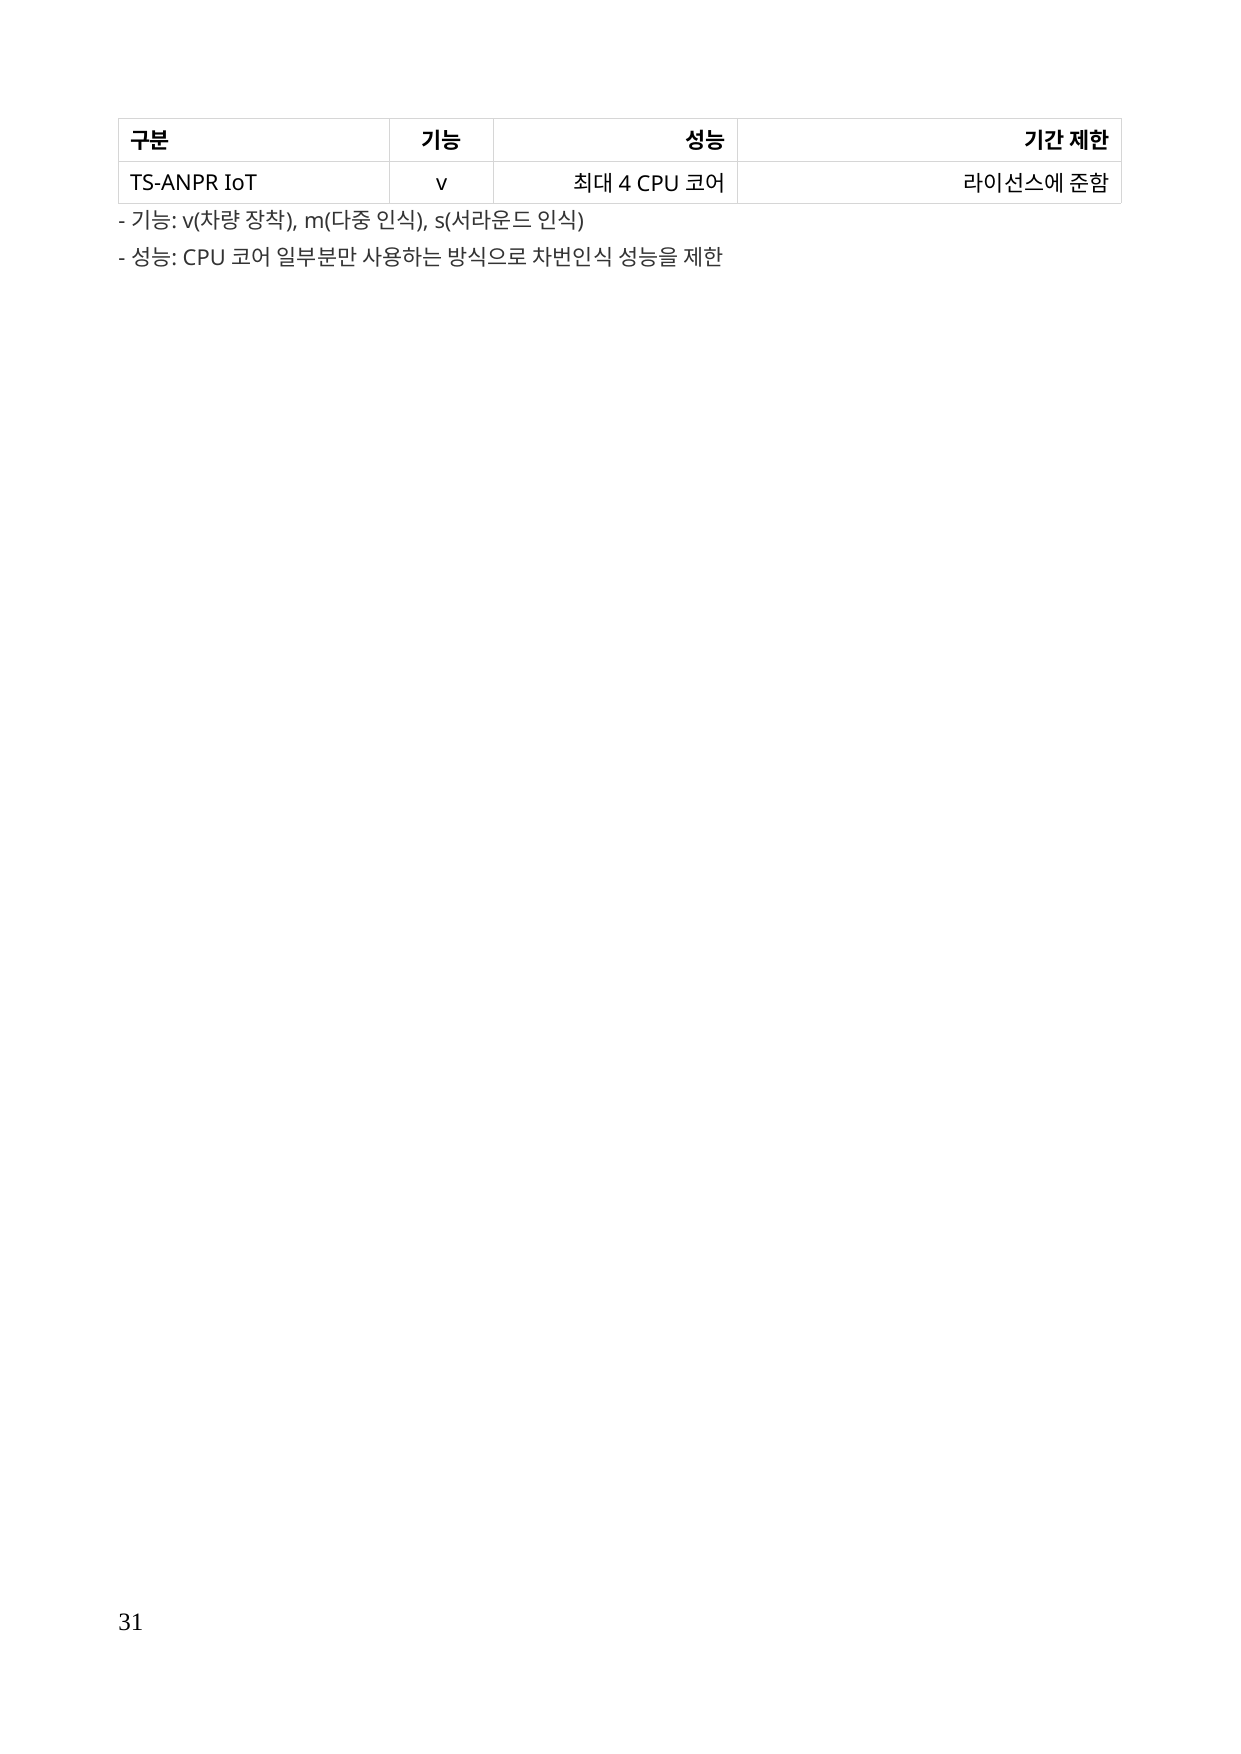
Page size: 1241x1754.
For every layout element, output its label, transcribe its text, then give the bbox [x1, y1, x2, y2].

table_cell v [390, 162, 493, 203]
table_header 기간 제한 [738, 119, 1121, 161]
table_cell 최대 4 CPU 코어 [494, 162, 737, 203]
table_header 구분 [119, 119, 389, 161]
text - 기능: v(차량 장착), m(다중 인식), s(서라운드 인식) - 성능: CPU 코어 일부분만 사용하는 방식으로 차번인식 성능을 제한 [118, 203, 1122, 271]
table_cell TS-ANPR IoT [119, 162, 389, 203]
table_header 기능 [390, 119, 493, 161]
table_header 성능 [494, 119, 737, 161]
table_cell 라이선스에 준함 [738, 162, 1121, 203]
